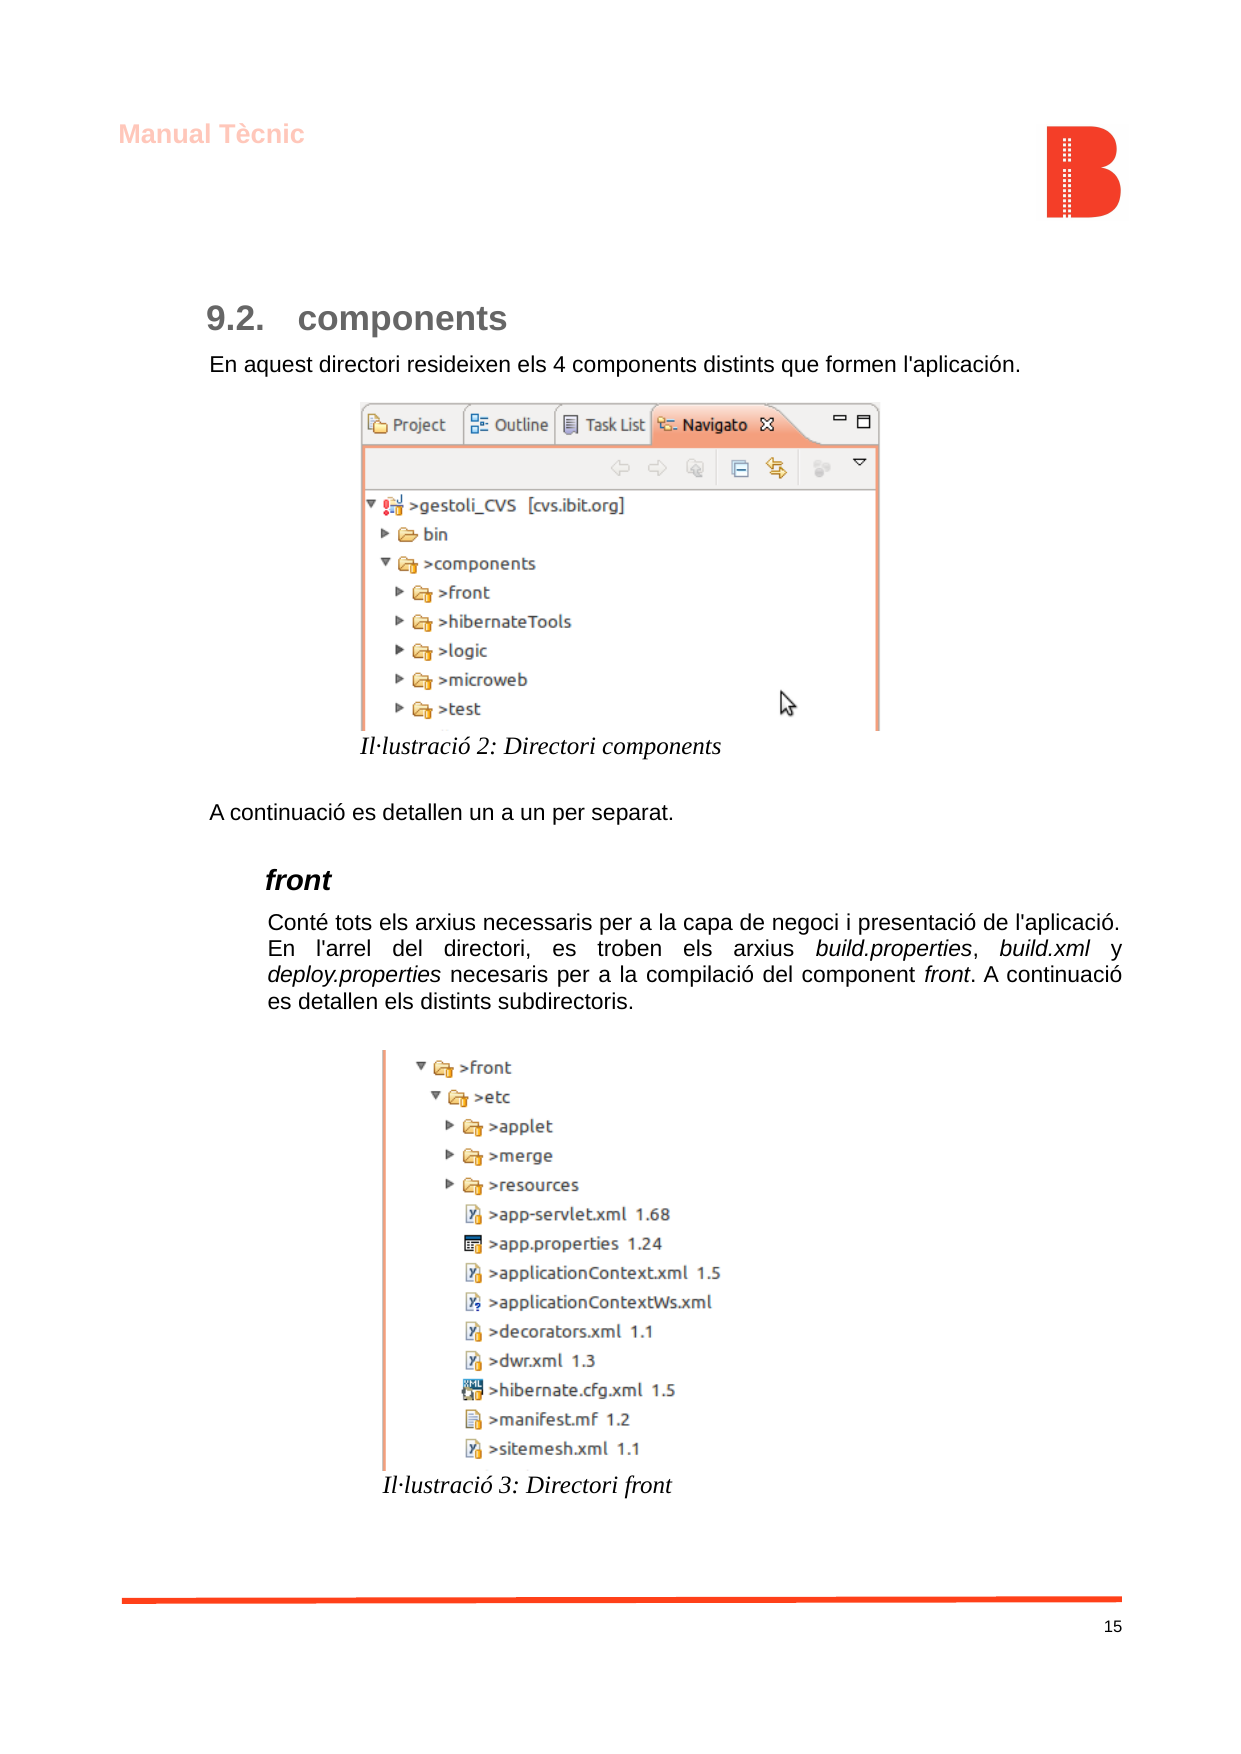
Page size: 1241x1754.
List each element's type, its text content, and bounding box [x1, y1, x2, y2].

text Conté tots els arxius necessaris per a la capa de negoci i presentació de l'aplicació. En l'arrel del directori, es troben els arxius build.properties, build.xml y deploy.properties necesaris per a la compilació del component front. A continuació es detallen els distints subdirectoris. [267, 908, 1122, 1014]
text A continuació es detallen un a un per separat. [209, 799, 1122, 825]
subtitle components [206, 298, 1122, 338]
text En aquest directori resideixen els 4 components distints que formen l'aplicación. [209, 351, 1122, 377]
picture [1036, 124, 1130, 221]
picture [382, 1050, 872, 1471]
subtitle front [265, 862, 1122, 896]
picture [360, 402, 881, 731]
text Il·lustració : Directori front [382, 1471, 871, 1499]
text [382, 1038, 871, 1050]
text Il·lustració : Directori components [360, 731, 880, 760]
